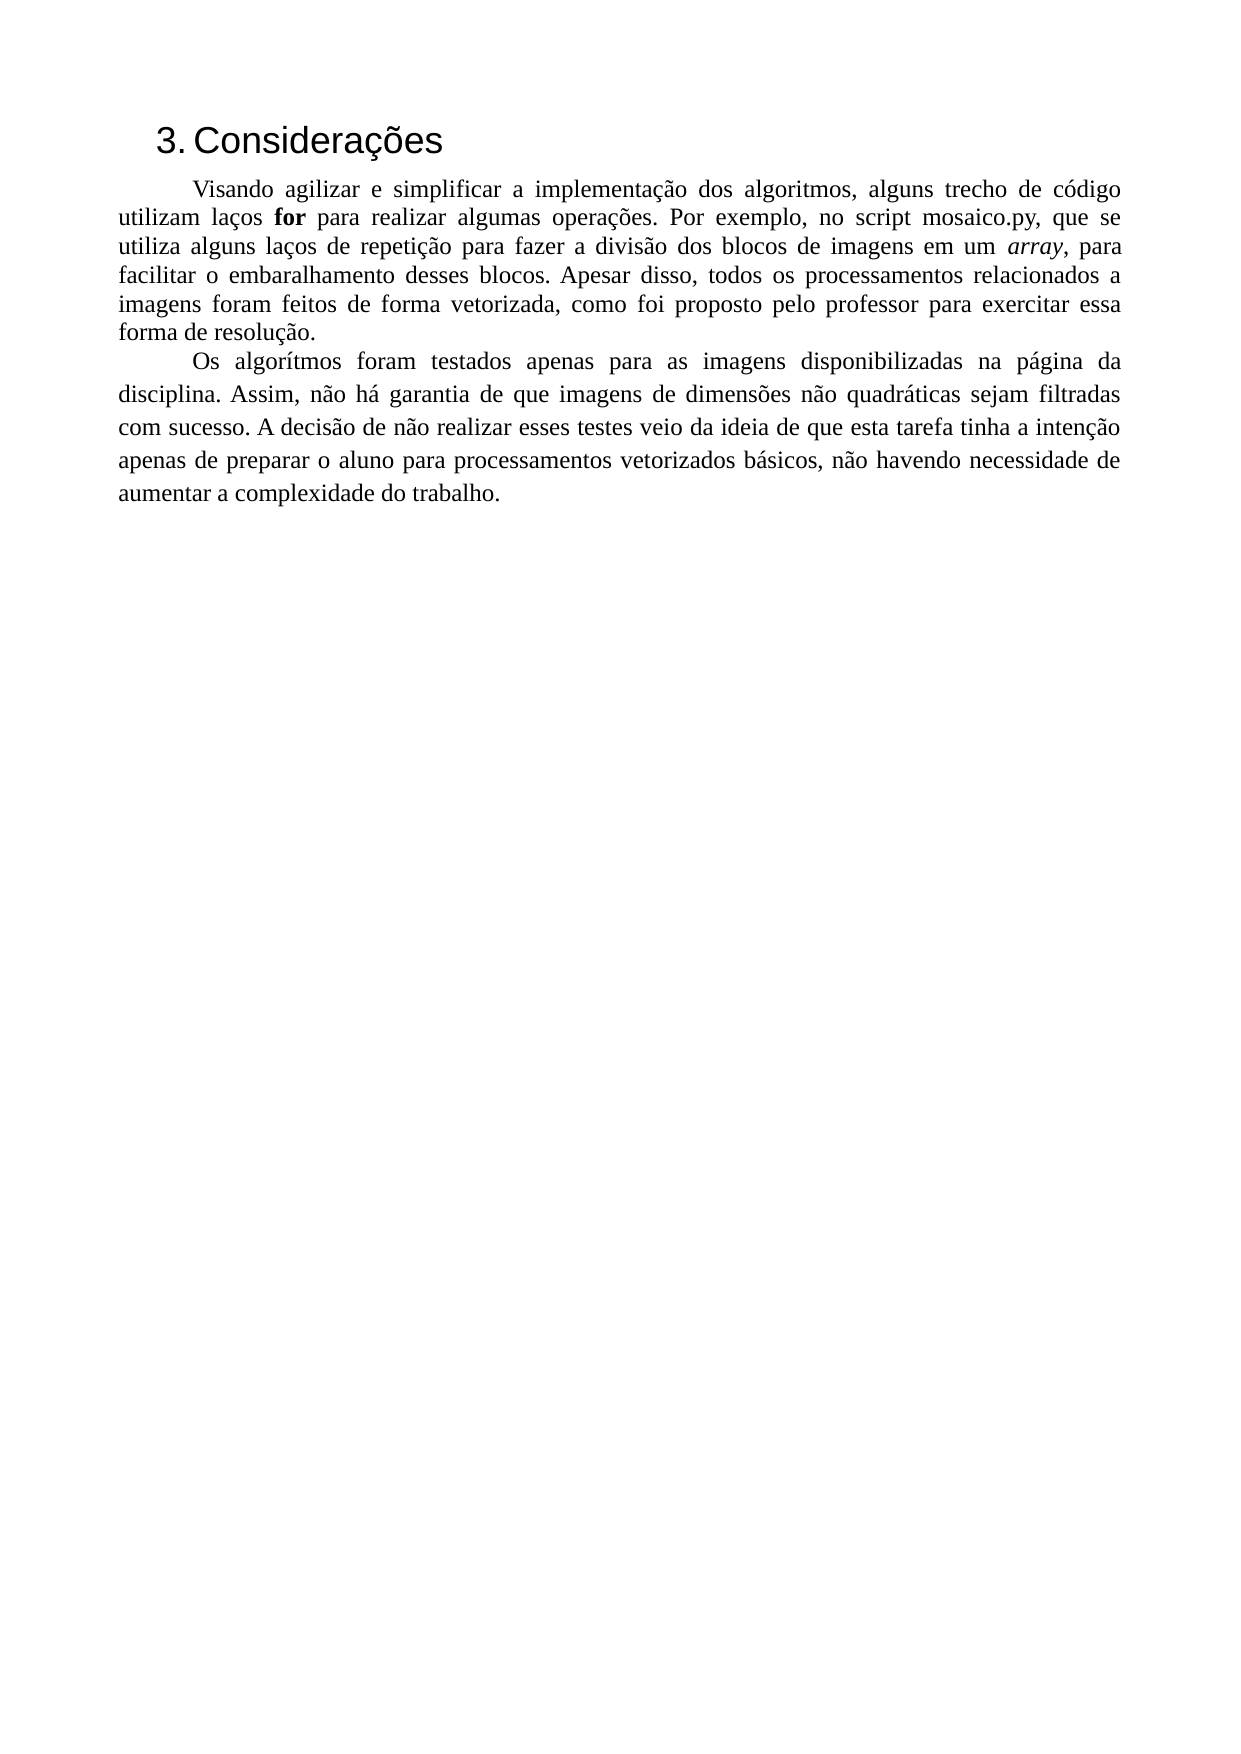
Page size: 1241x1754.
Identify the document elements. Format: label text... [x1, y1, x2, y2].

subtitle Considerações [156, 118, 1122, 161]
text Visando agilizar e simplificar a implementação dos algoritmos, alguns trecho de código utilizam laços for para realizar algumas operações. Por exemplo, no script mosaico.py, que se utiliza alguns laços de repetição para fazer a divisão dos blocos de imagens em um array, para facilitar o embaralhamento desses blocos. Apesar disso, todos os processamentos relacionados a imagens foram feitos de forma vetorizada, como foi proposto pelo professor para exercitar essa forma de resolução. [118, 174, 1122, 346]
text Os algorítmos foram testados apenas para as imagens disponibilizadas na página da disciplina. Assim, não há garantia de que imagens de dimensões não quadráticas sejam filtradas com sucesso. A decisão de não realizar esses testes veio da ideia de que esta tarefa tinha a intenção apenas de preparar o aluno para processamentos vetorizados básicos, não havendo necessidade de aumentar a complexidade do trabalho. [118, 346, 1122, 507]
